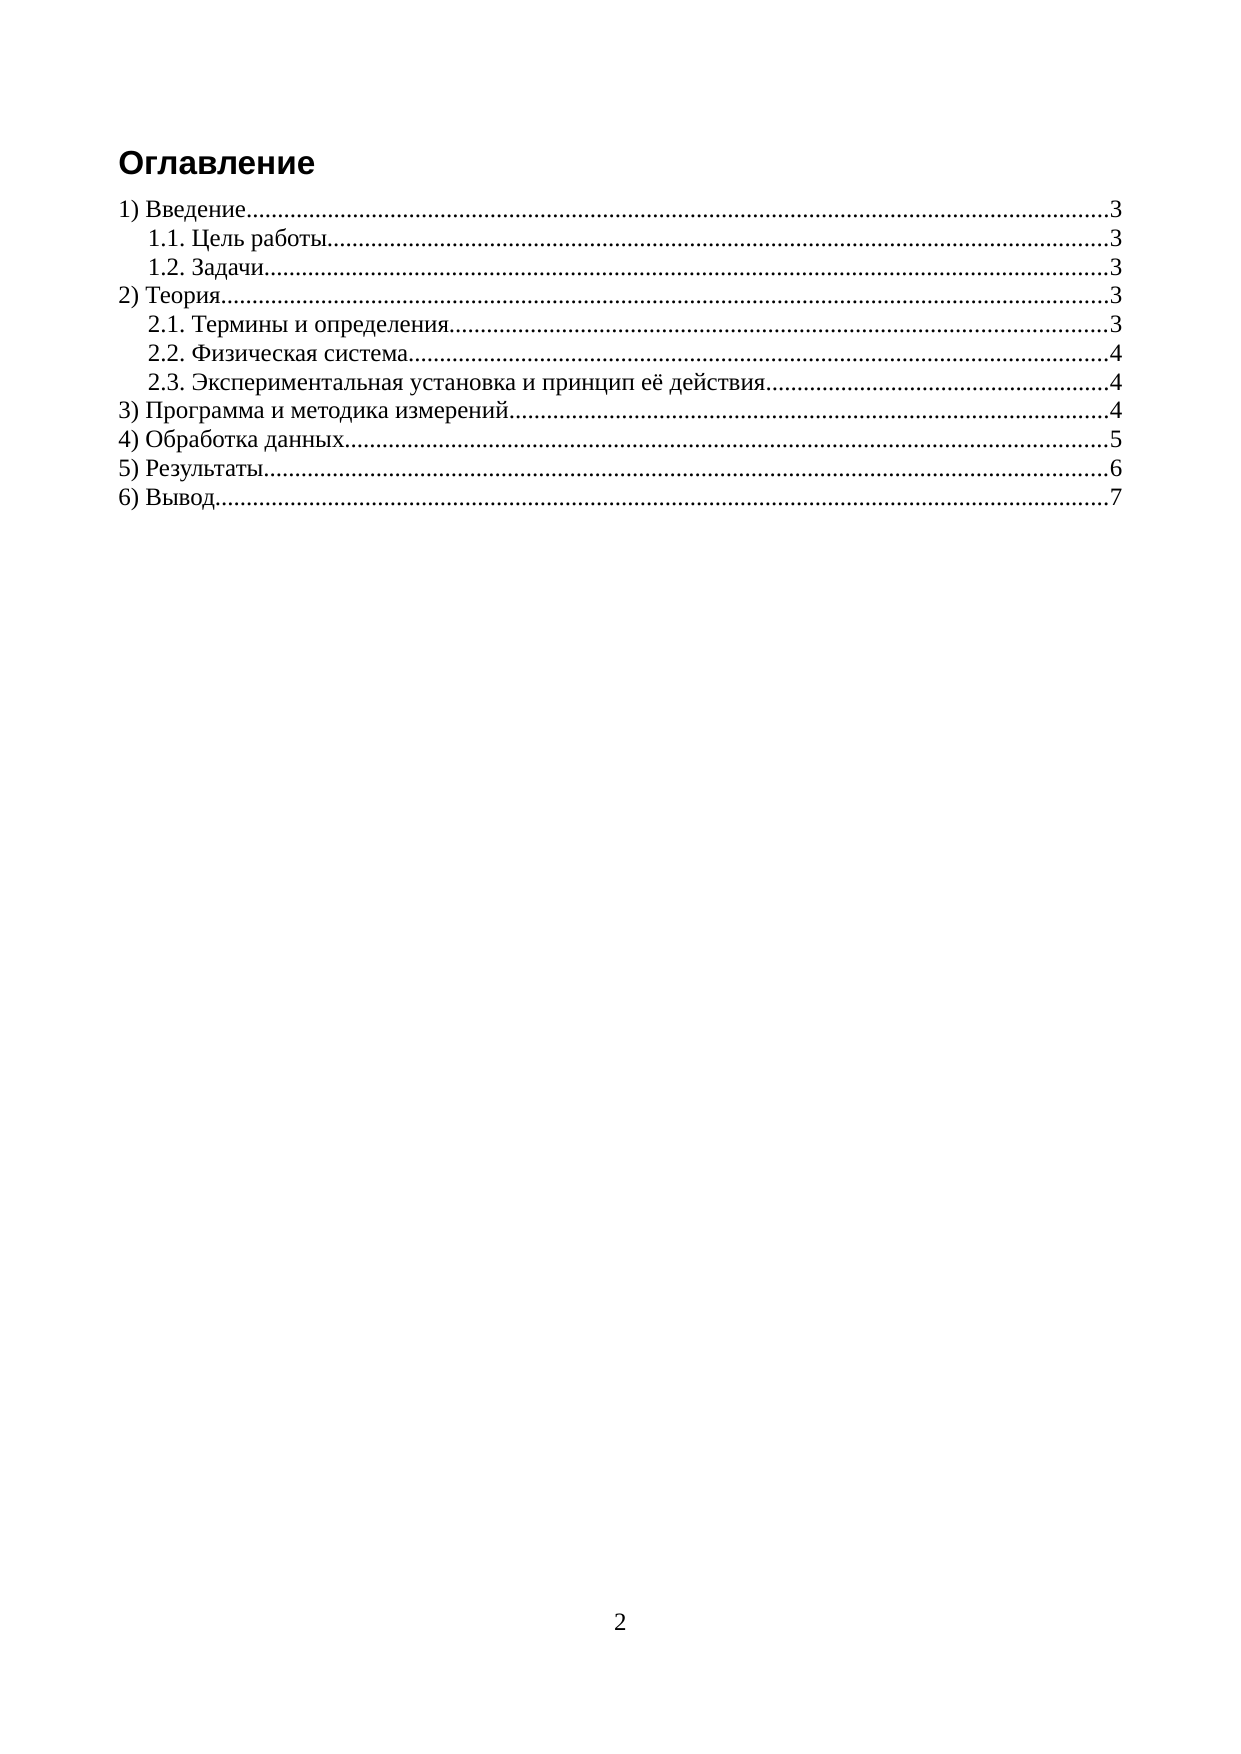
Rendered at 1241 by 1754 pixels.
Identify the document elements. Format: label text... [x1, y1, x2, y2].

text 6) Вывод 7 [118, 482, 1122, 510]
text 2.2. Физическая система 4 [148, 338, 1122, 367]
text 1.2. Задачи 3 [148, 252, 1122, 280]
subtitle Оглавление [118, 143, 1122, 182]
text 3) Программа и методика измерений 4 [118, 395, 1122, 424]
text 4) Обработка данных 5 [118, 424, 1122, 453]
text 2.1. Термины и определения 3 [148, 309, 1122, 338]
text 1.1. Цель работы 3 [148, 223, 1122, 252]
text 5) Результаты 6 [118, 453, 1122, 482]
text 1) Введение 3 [118, 194, 1122, 223]
text 2) Теория 3 [118, 280, 1122, 309]
text 2.3. Экспериментальная установка и принцип её действия 4 [148, 367, 1122, 395]
